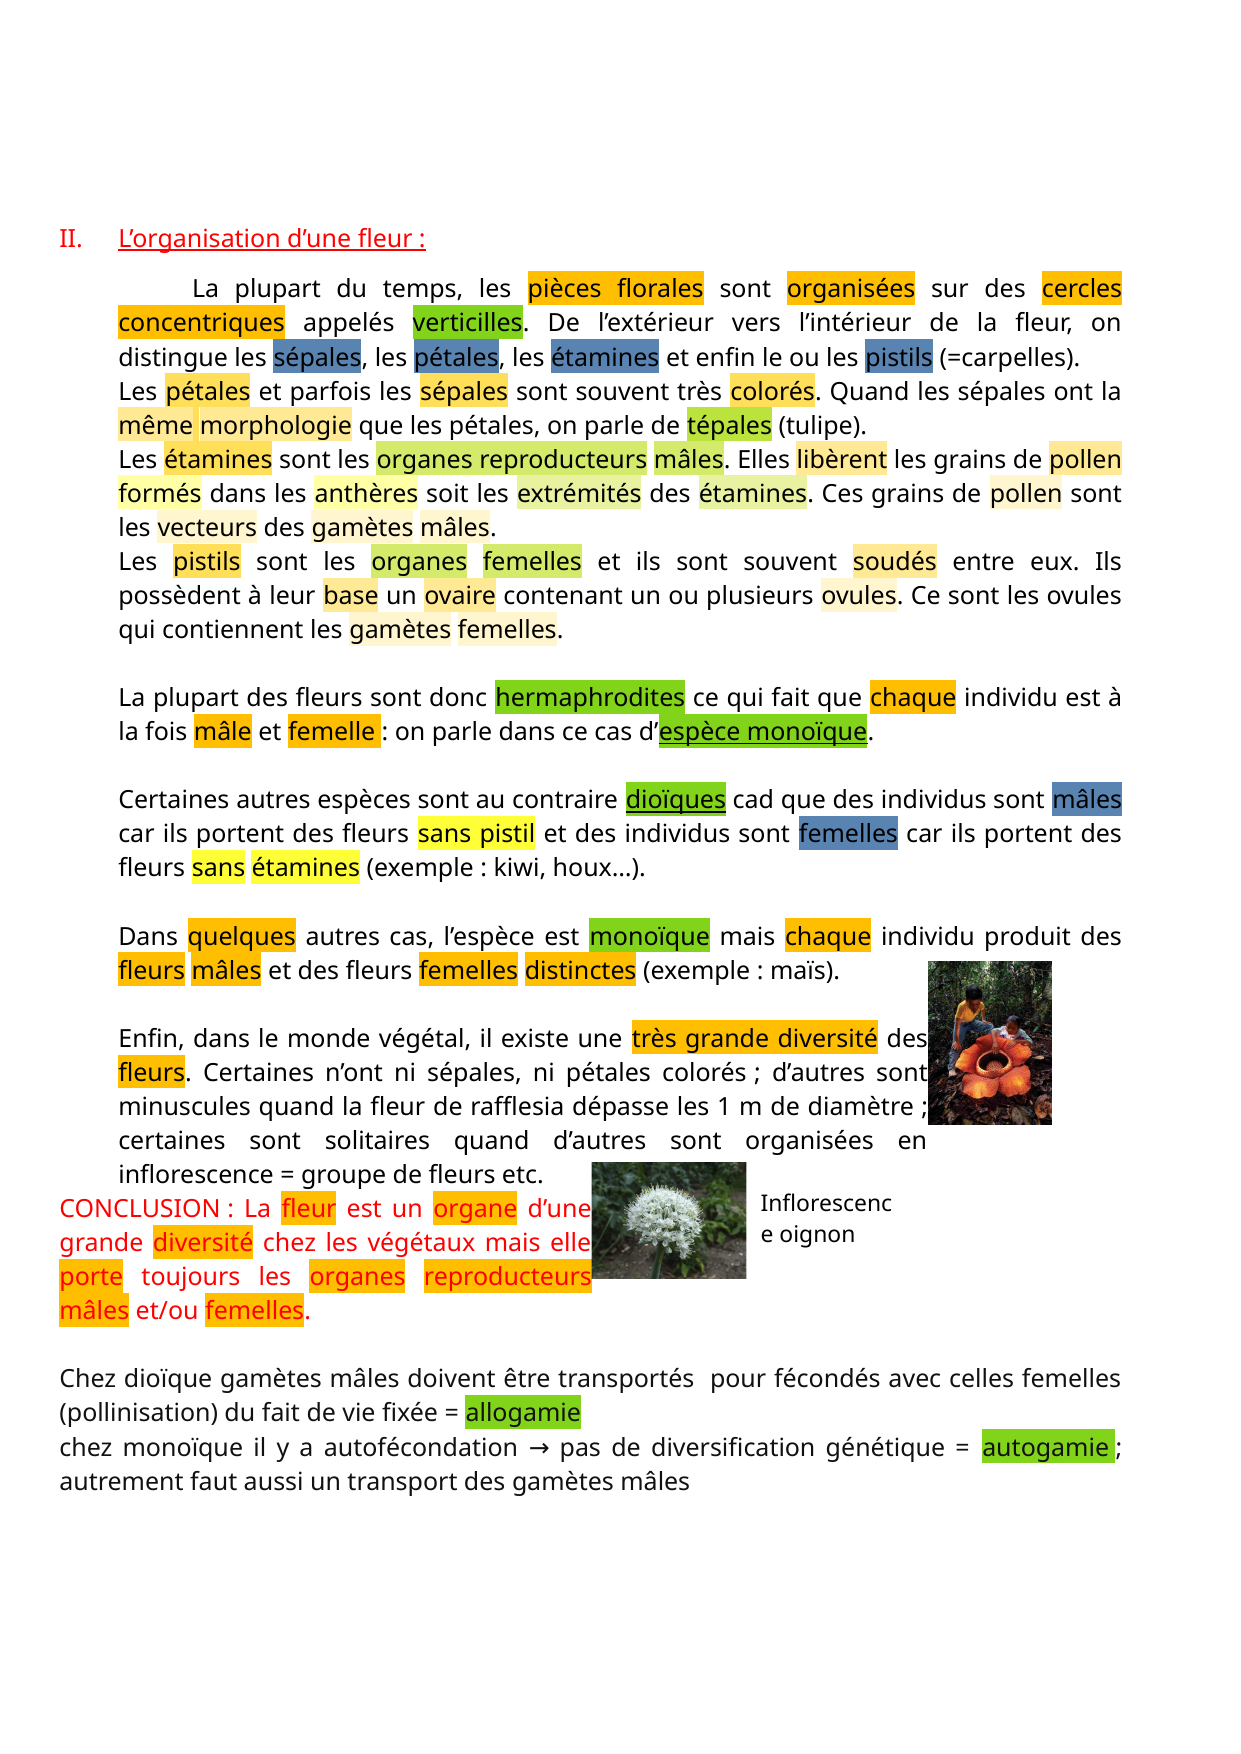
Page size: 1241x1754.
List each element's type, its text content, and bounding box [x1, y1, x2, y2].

list Chez dioïque gamètes mâles doivent être transportés pour fécondés avec celles femelles (pollinisation) du fait de vie fixée = allogamie [59, 1361, 1122, 1429]
text Les pétales et parfois les sépales sont souvent très colorés. Quand les sépales ont la même morphologie que les pétales, on parle de tépales (tulipe). [118, 373, 1122, 441]
text Les étamines sont les organes reproducteurs mâles. Elles libèrent les grains de pollen formés dans les anthères soit les extrémités des étamines. Ces grains de pollen sont les vecteurs des gamètes mâles. [118, 441, 1122, 543]
text Certaines autres espèces sont au contraire dioïques cad que des individus sont mâles car ils portent des fleurs sans pistil et des individus sont femelles car ils portent des fleurs sans étamines (exemple : kiwi, houx…). [118, 782, 1122, 884]
text Dans quelques autres cas, l’espèce est monoïque mais chaque individu produit des fleurs mâles et des fleurs femelles distinctes (exemple : maïs). [118, 918, 1122, 986]
list L’organisation d’une fleur : [59, 220, 1122, 254]
list CONCLUSION : La fleur est un organe d’une grande diversité chez les végétaux mais elle porte toujours les organes reproducteurs mâles et/ou femelles. [59, 1191, 1122, 1327]
text Enfin, dans le monde végétal, il existe une très grande diversité des fleurs. Certaines n’ont ni sépales, ni pétales colorés ; d’autres sont minuscules quand la fleur de rafflesia dépasse les 1 m de diamètre ; certaines sont solitaires quand d’autres sont organisées en inflorescence = groupe de fleurs etc. [118, 1020, 1122, 1191]
list chez monoïque il y a autofécondation → pas de diversification génétique = autogamie ; autrement faut aussi un transport des gamètes mâles [59, 1429, 1122, 1497]
text Les pistils sont les organes femelles et ils sont souvent soudés entre eux. Ils possèdent à leur base un ovaire contenant un ou plusieurs ovules. Ce sont les ovules qui contiennent les gamètes femelles. [118, 543, 1122, 646]
picture [928, 961, 1052, 1125]
picture [591, 1162, 747, 1279]
text La plupart du temps, les pièces florales sont organisées sur des cercles concentriques appelés verticilles. De l’extérieur vers l’intérieur de la fleur, on distingue les sépales, les pétales, les étamines et enfin le ou les pistils (=carpelles). [118, 271, 1122, 373]
text La plupart des fleurs sont donc hermaphrodites ce qui fait que chaque individu est à la fois mâle et femelle : on parle dans ce cas d’espèce monoïque. [118, 680, 1122, 748]
